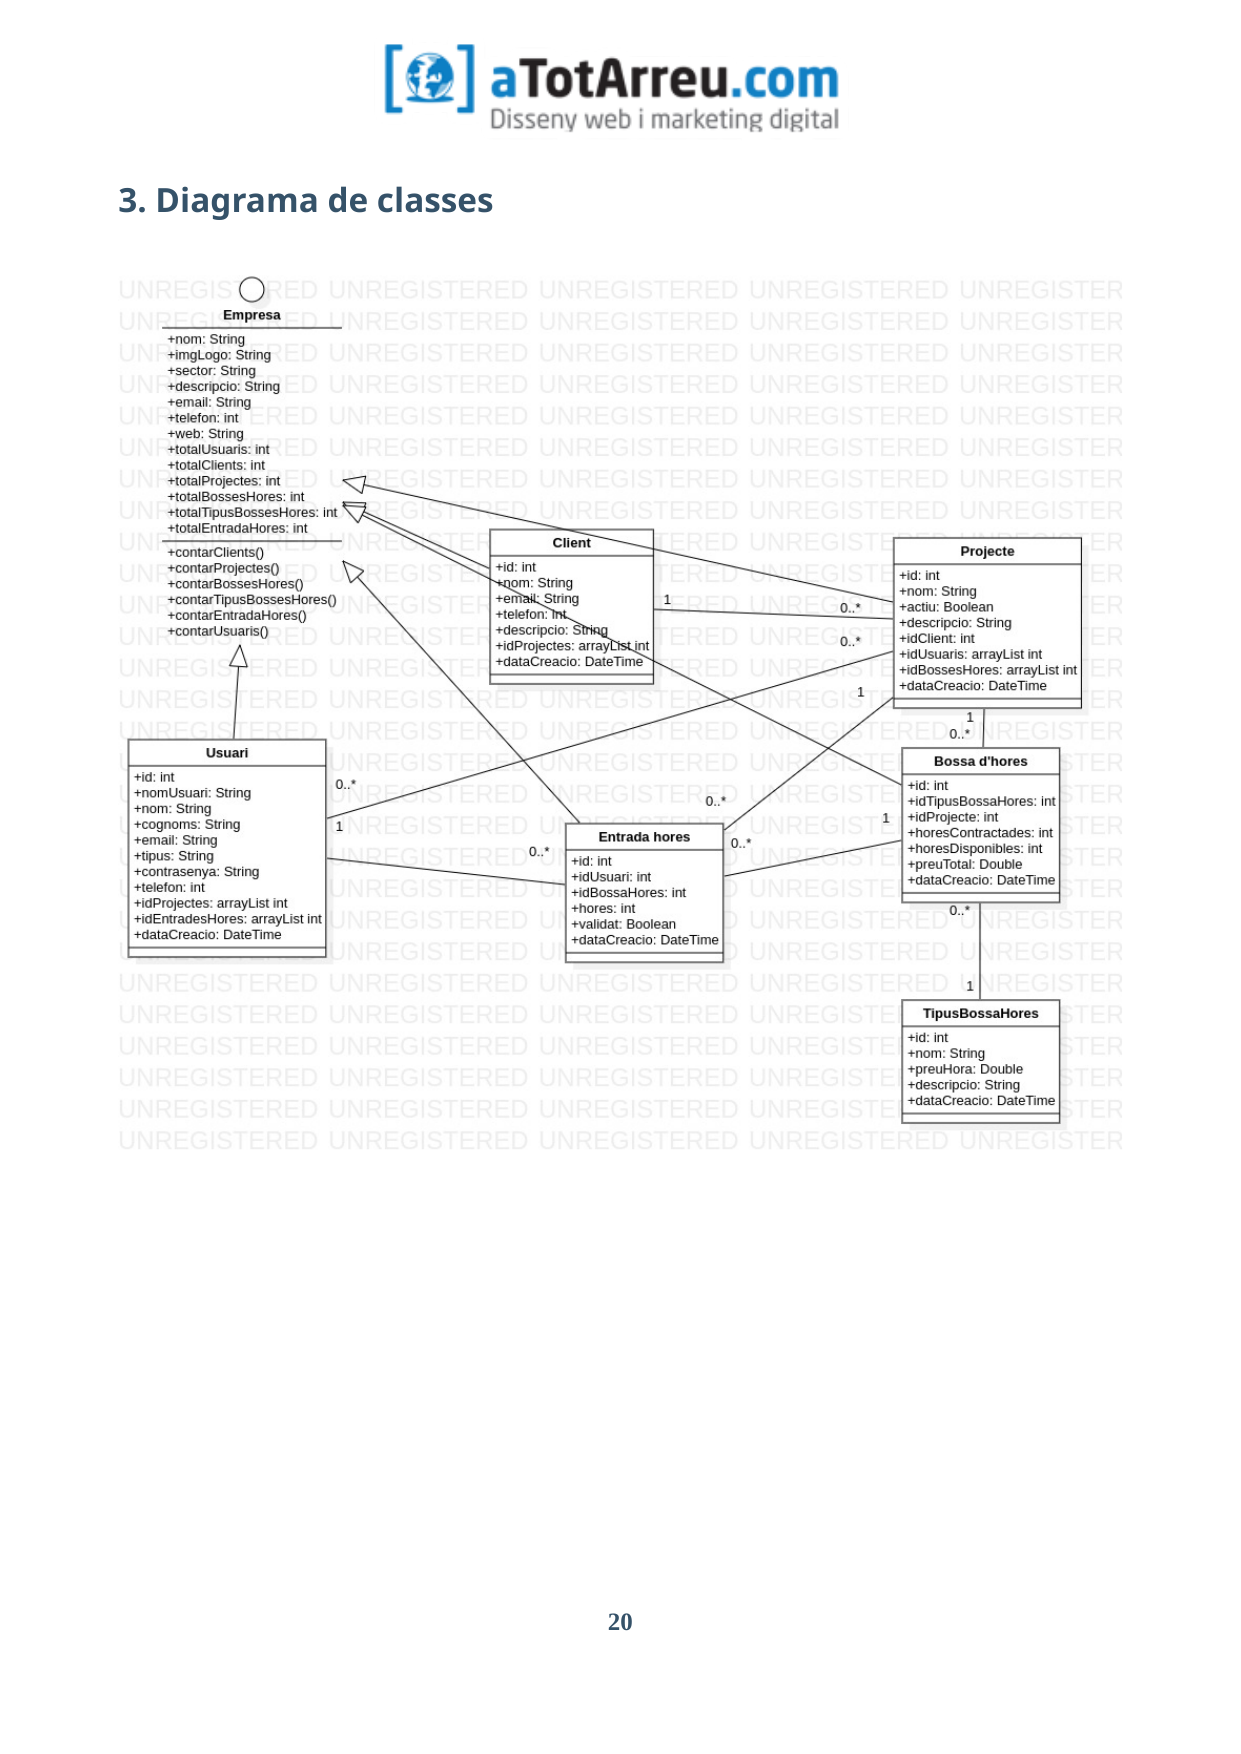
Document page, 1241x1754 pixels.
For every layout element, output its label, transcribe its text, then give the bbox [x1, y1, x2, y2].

picture [118, 267, 1123, 1165]
text 3. Diagrama de classes [118, 176, 1122, 222]
picture [356, 37, 873, 141]
